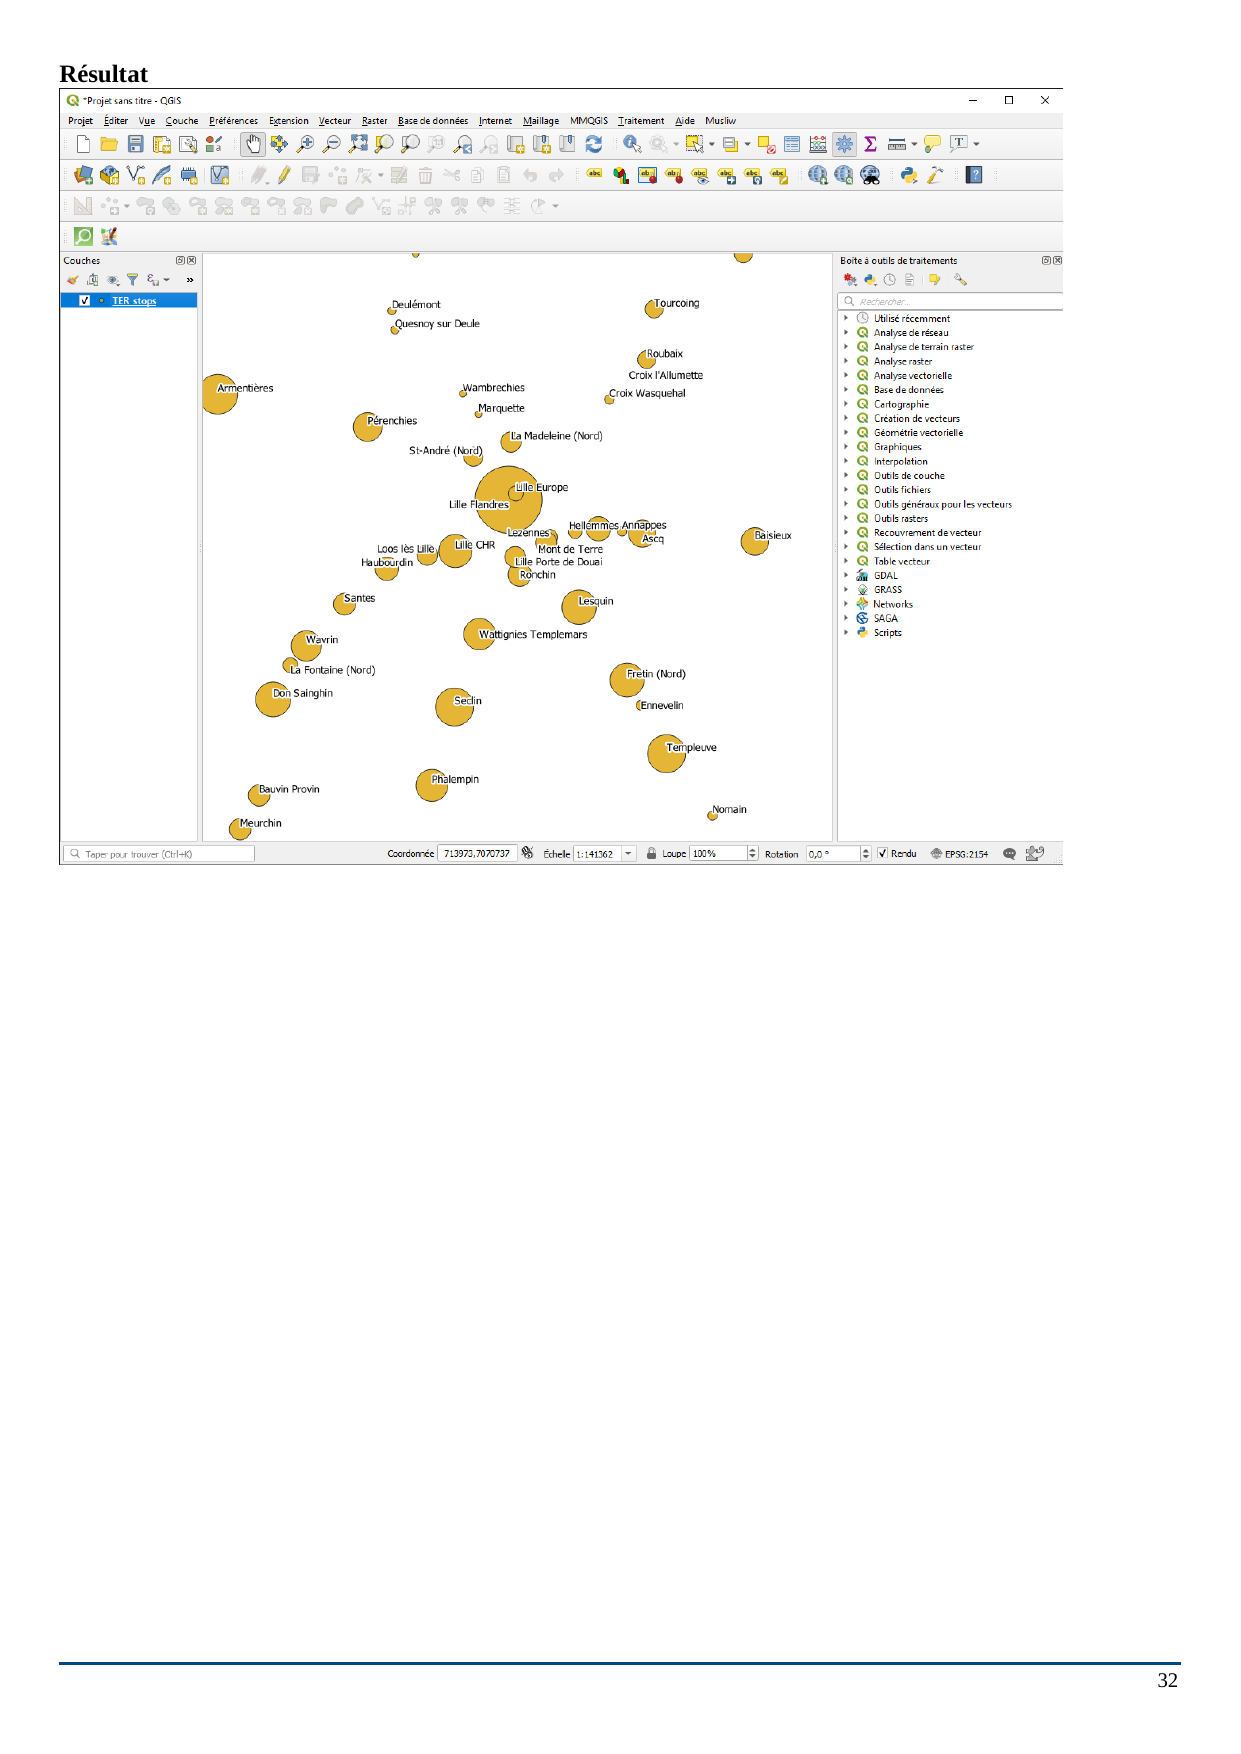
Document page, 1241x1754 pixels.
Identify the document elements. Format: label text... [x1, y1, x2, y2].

text Résultat [59, 59, 1181, 88]
picture [59, 88, 1063, 865]
